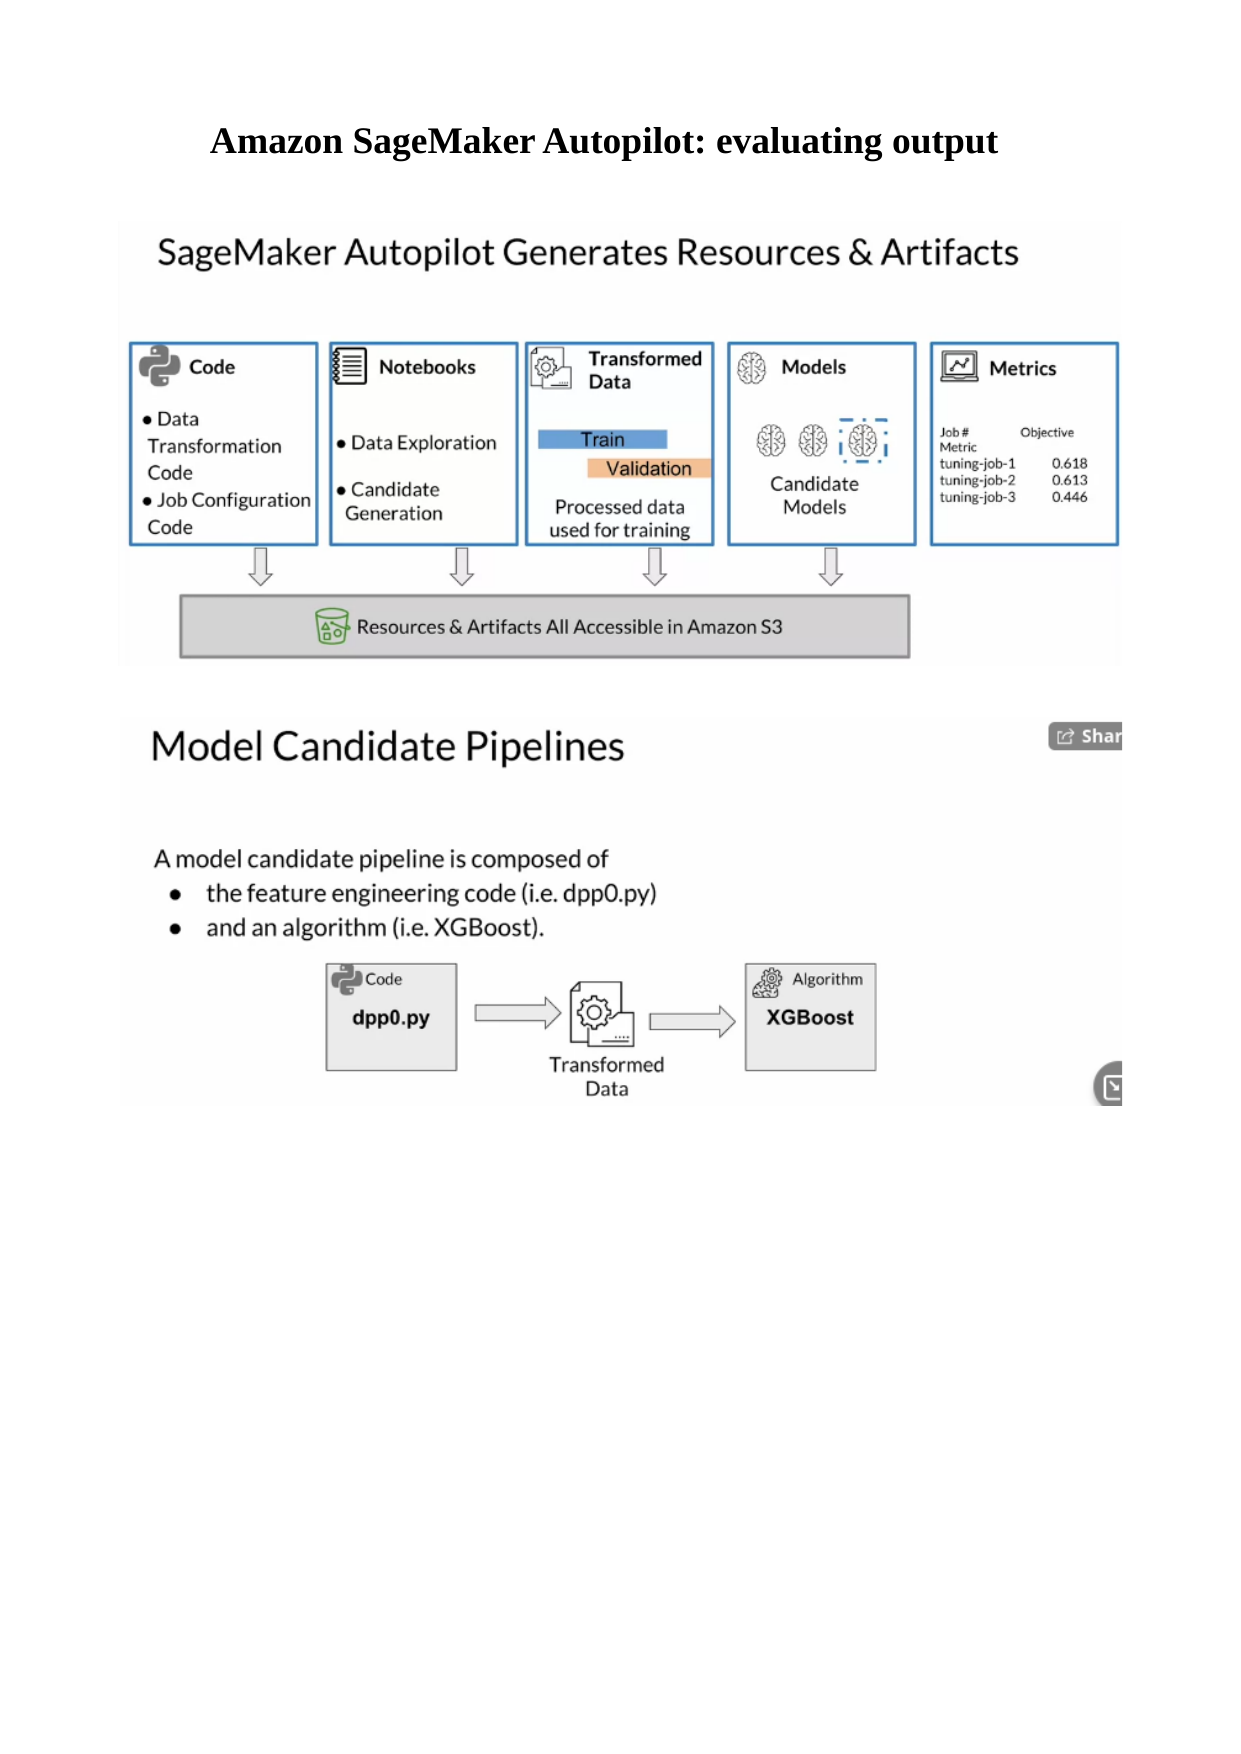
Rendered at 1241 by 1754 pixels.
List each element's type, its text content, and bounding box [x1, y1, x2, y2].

picture [118, 221, 1123, 666]
picture [118, 717, 1123, 1106]
subtitle Amazon SageMaker Autopilot: evaluating output [118, 118, 1122, 161]
